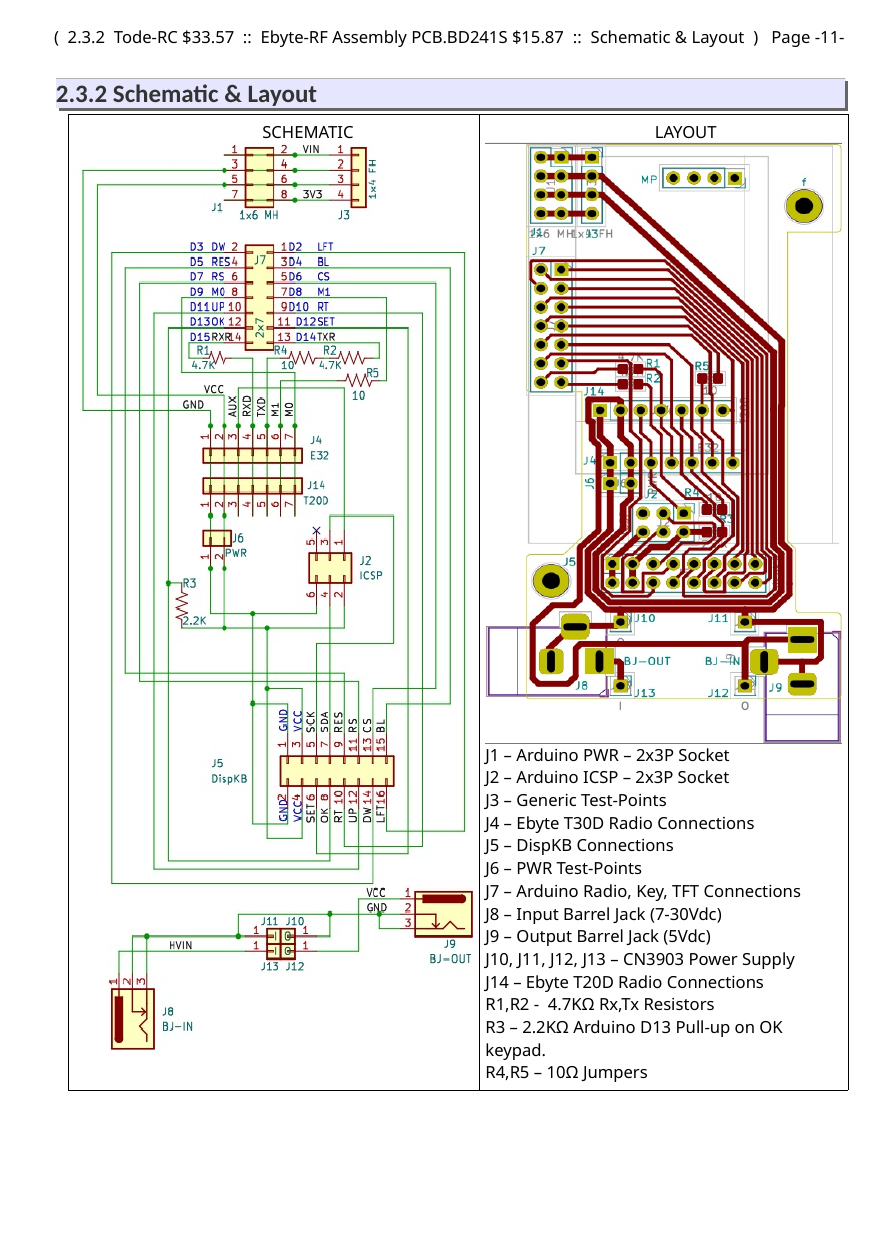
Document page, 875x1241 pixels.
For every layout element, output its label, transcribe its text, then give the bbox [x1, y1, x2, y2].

table_header SCHEMATIC [69, 115, 479, 1089]
table_header LAYOUT J1 – Arduino PWR – 2x3P Socket J2 – Arduino ICSP – 2x3P Socket J3 – Generic Test-Points J4 – Ebyte T30D Radio Connections J5 – DispKB Connections J6 – PWR Test-Points J7 – Arduino Radio, Key, TFT Connections J8 – Input Barrel Jack (7-30Vdc) J9 – Output Barrel Jack (5Vdc) J10, J11, J12, J13 – CN3903 Power Supply J14 – Ebyte T20D Radio Connections R1,R2 - 4.7KΩ Rx,Tx Resistors R3 – 2.2KΩ Arduino D13 Pull-up on OK keypad. R4,R5 – 10Ω Jumpers [480, 115, 848, 1089]
subtitle Schematic & Layout [56, 78, 846, 108]
